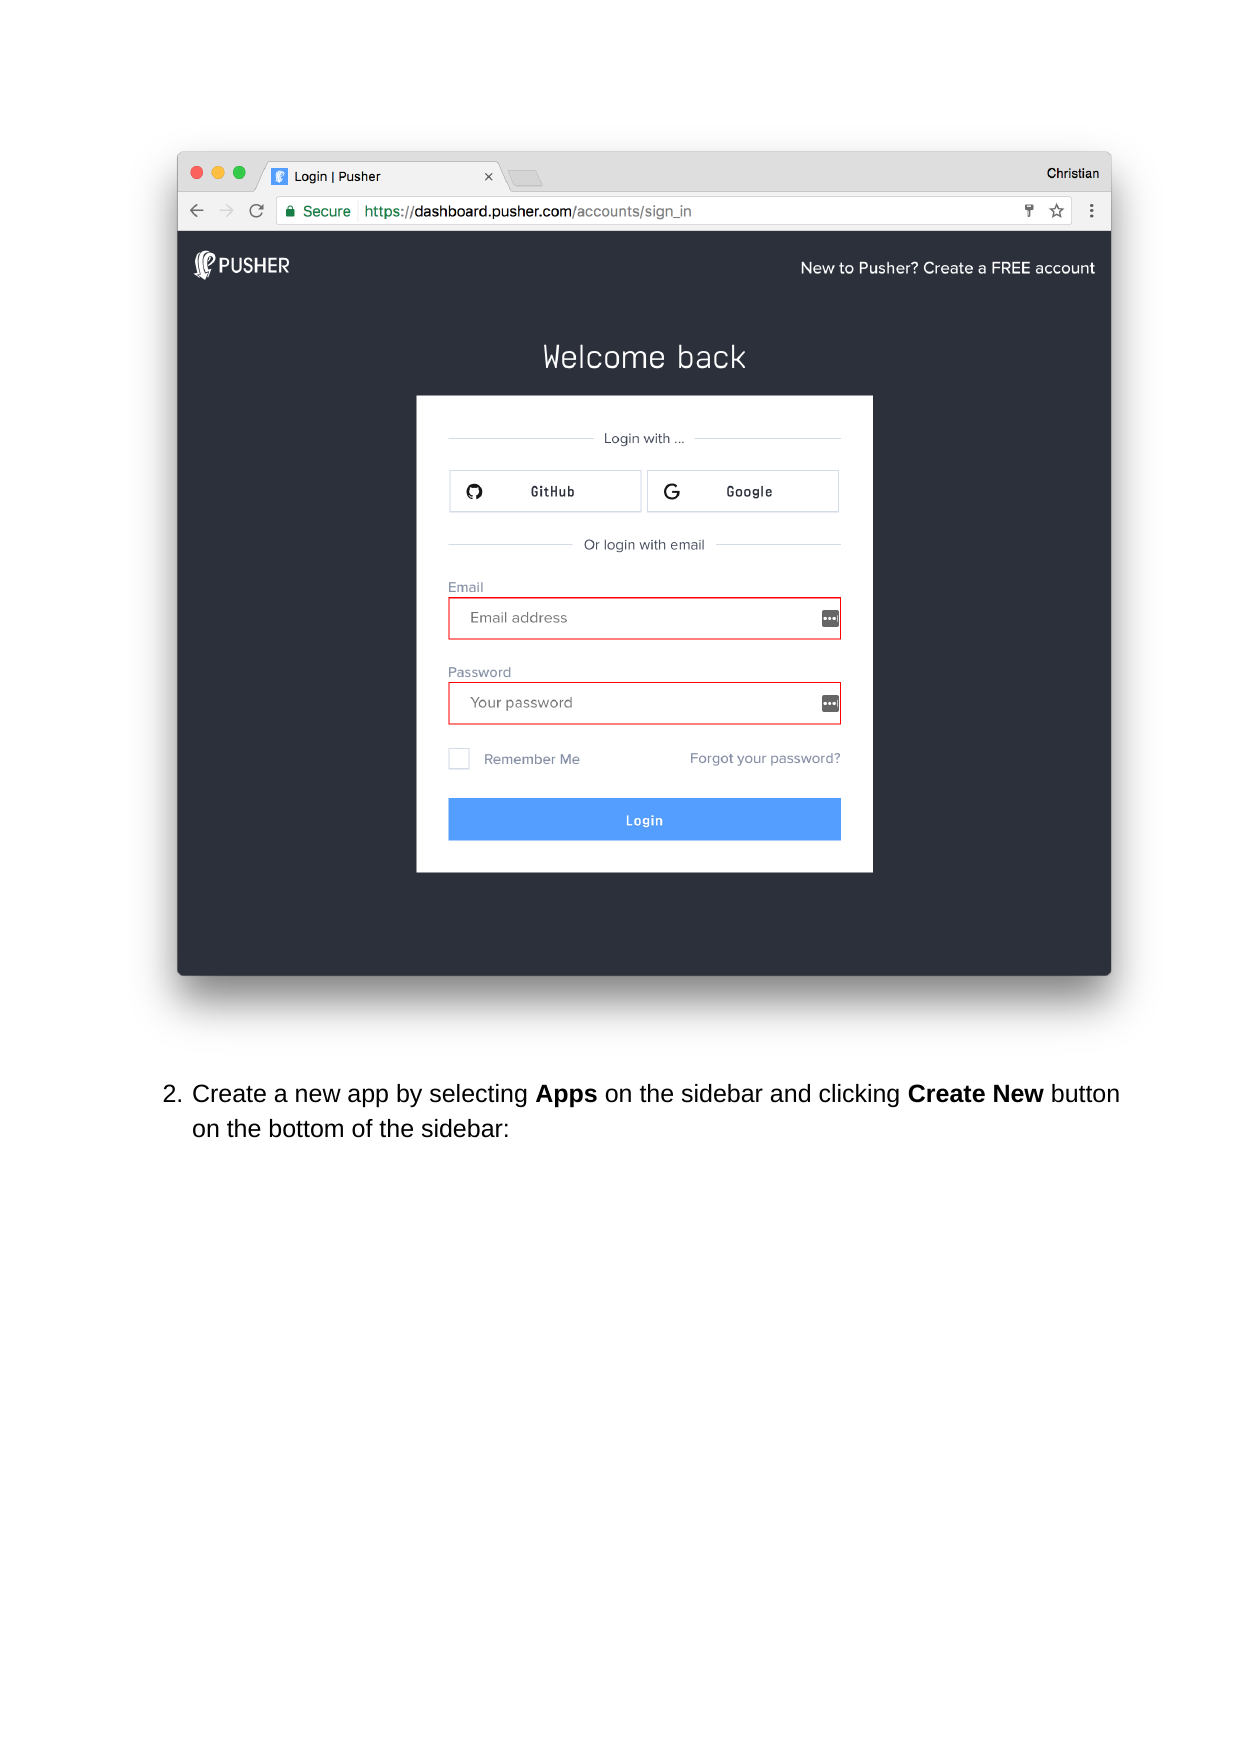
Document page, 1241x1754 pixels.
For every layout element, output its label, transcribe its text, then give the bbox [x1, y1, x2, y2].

list Create a new app by selecting Apps on the sidebar and clicking Create New button on the bottom of the sidebar: [162, 1079, 1122, 1143]
picture [118, 118, 1170, 1060]
